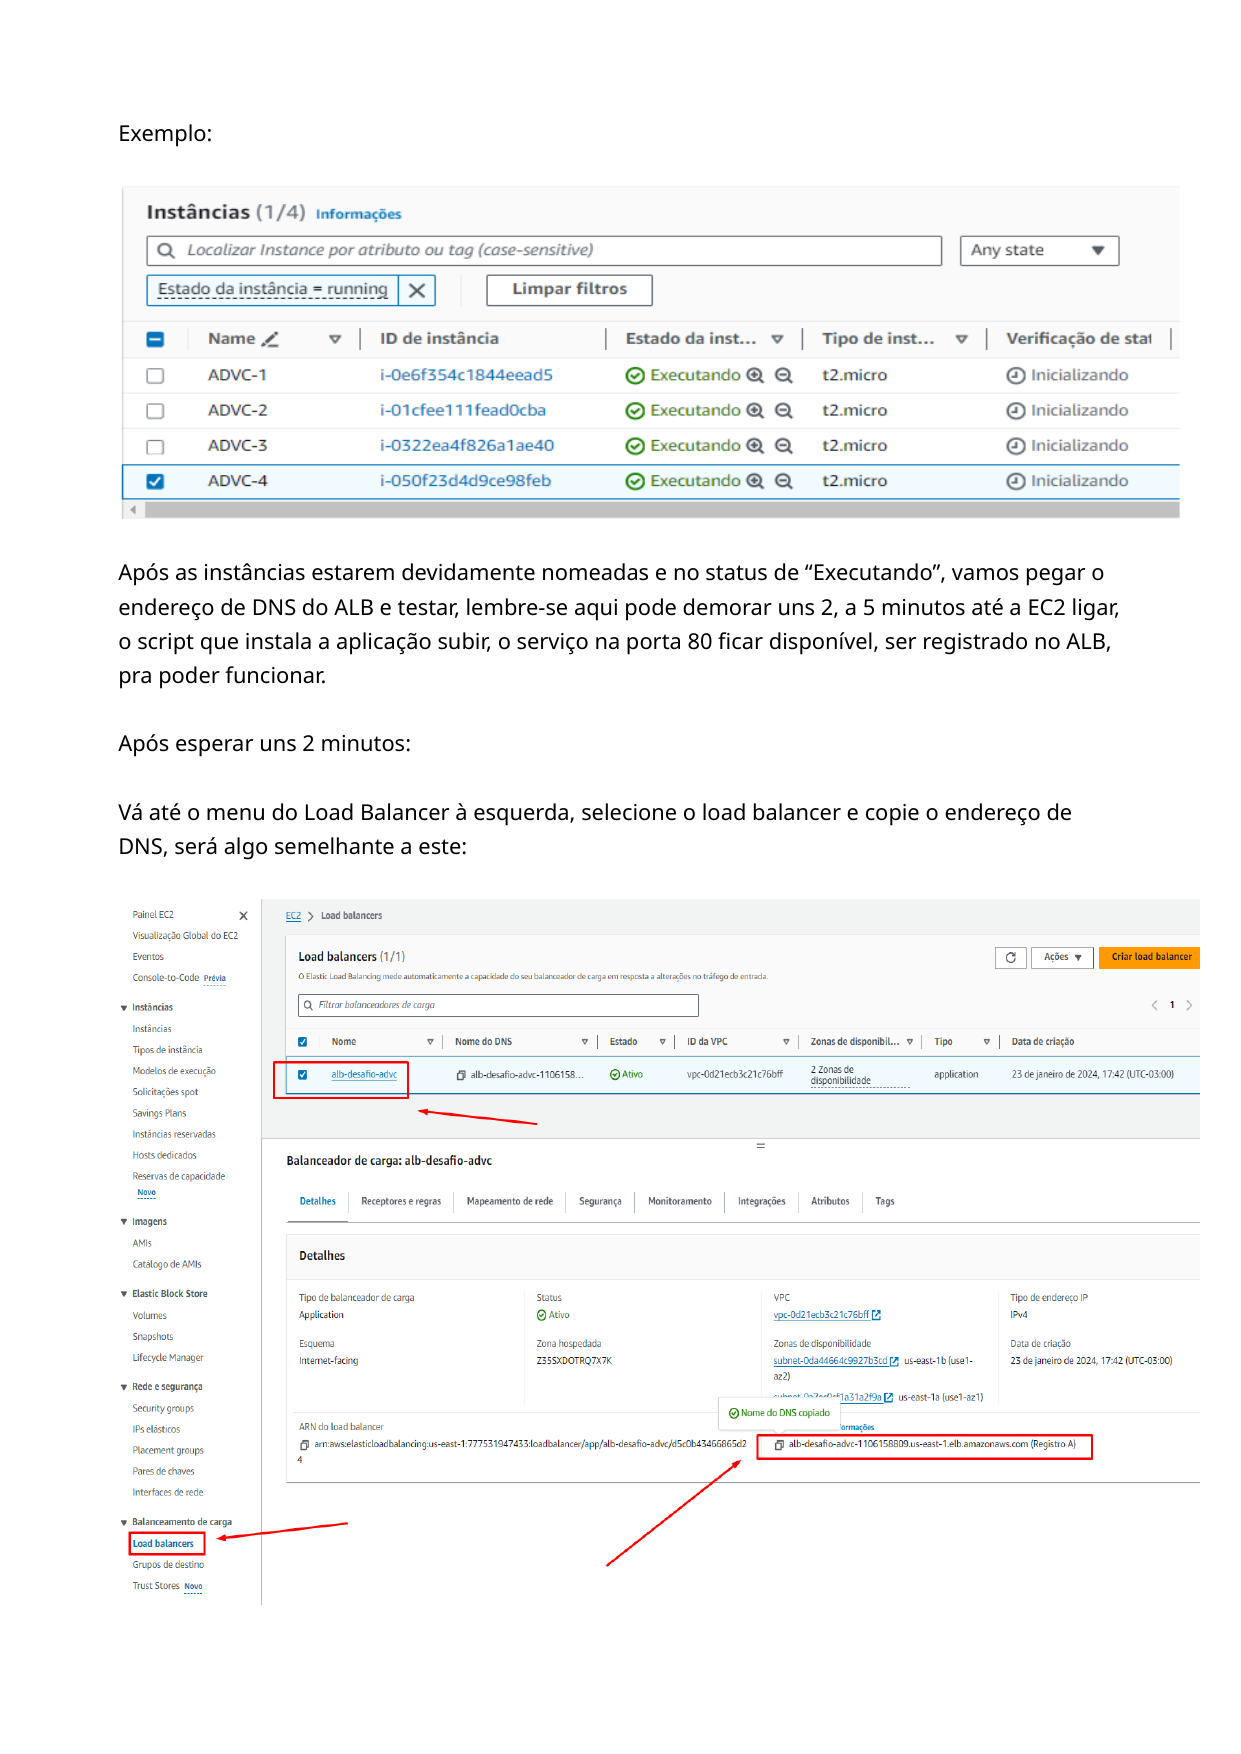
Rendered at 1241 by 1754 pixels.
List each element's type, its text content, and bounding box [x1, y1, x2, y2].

text Vá até o menu do Load Balancer à esquerda, selecione o load balancer e copie o endereço de DNS, será algo semelhante a este: [118, 797, 1122, 861]
text Exemplo: [118, 118, 1122, 148]
picture [118, 186, 1180, 519]
text Após as instâncias estarem devidamente nomeadas e no status de “Executando”, vamos pegar o endereço de DNS do ALB e testar, lembre-se aqui pode demorar uns 2, a 5 minutos até a EC2 ligar, o script que instala a aplicação subir, o serviço na porta 80 ficar disponível, ser registrado no ALB, pra poder funcionar. [118, 557, 1122, 690]
picture [118, 899, 1200, 1605]
text Após esperar uns 2 minutos: [118, 728, 1122, 758]
